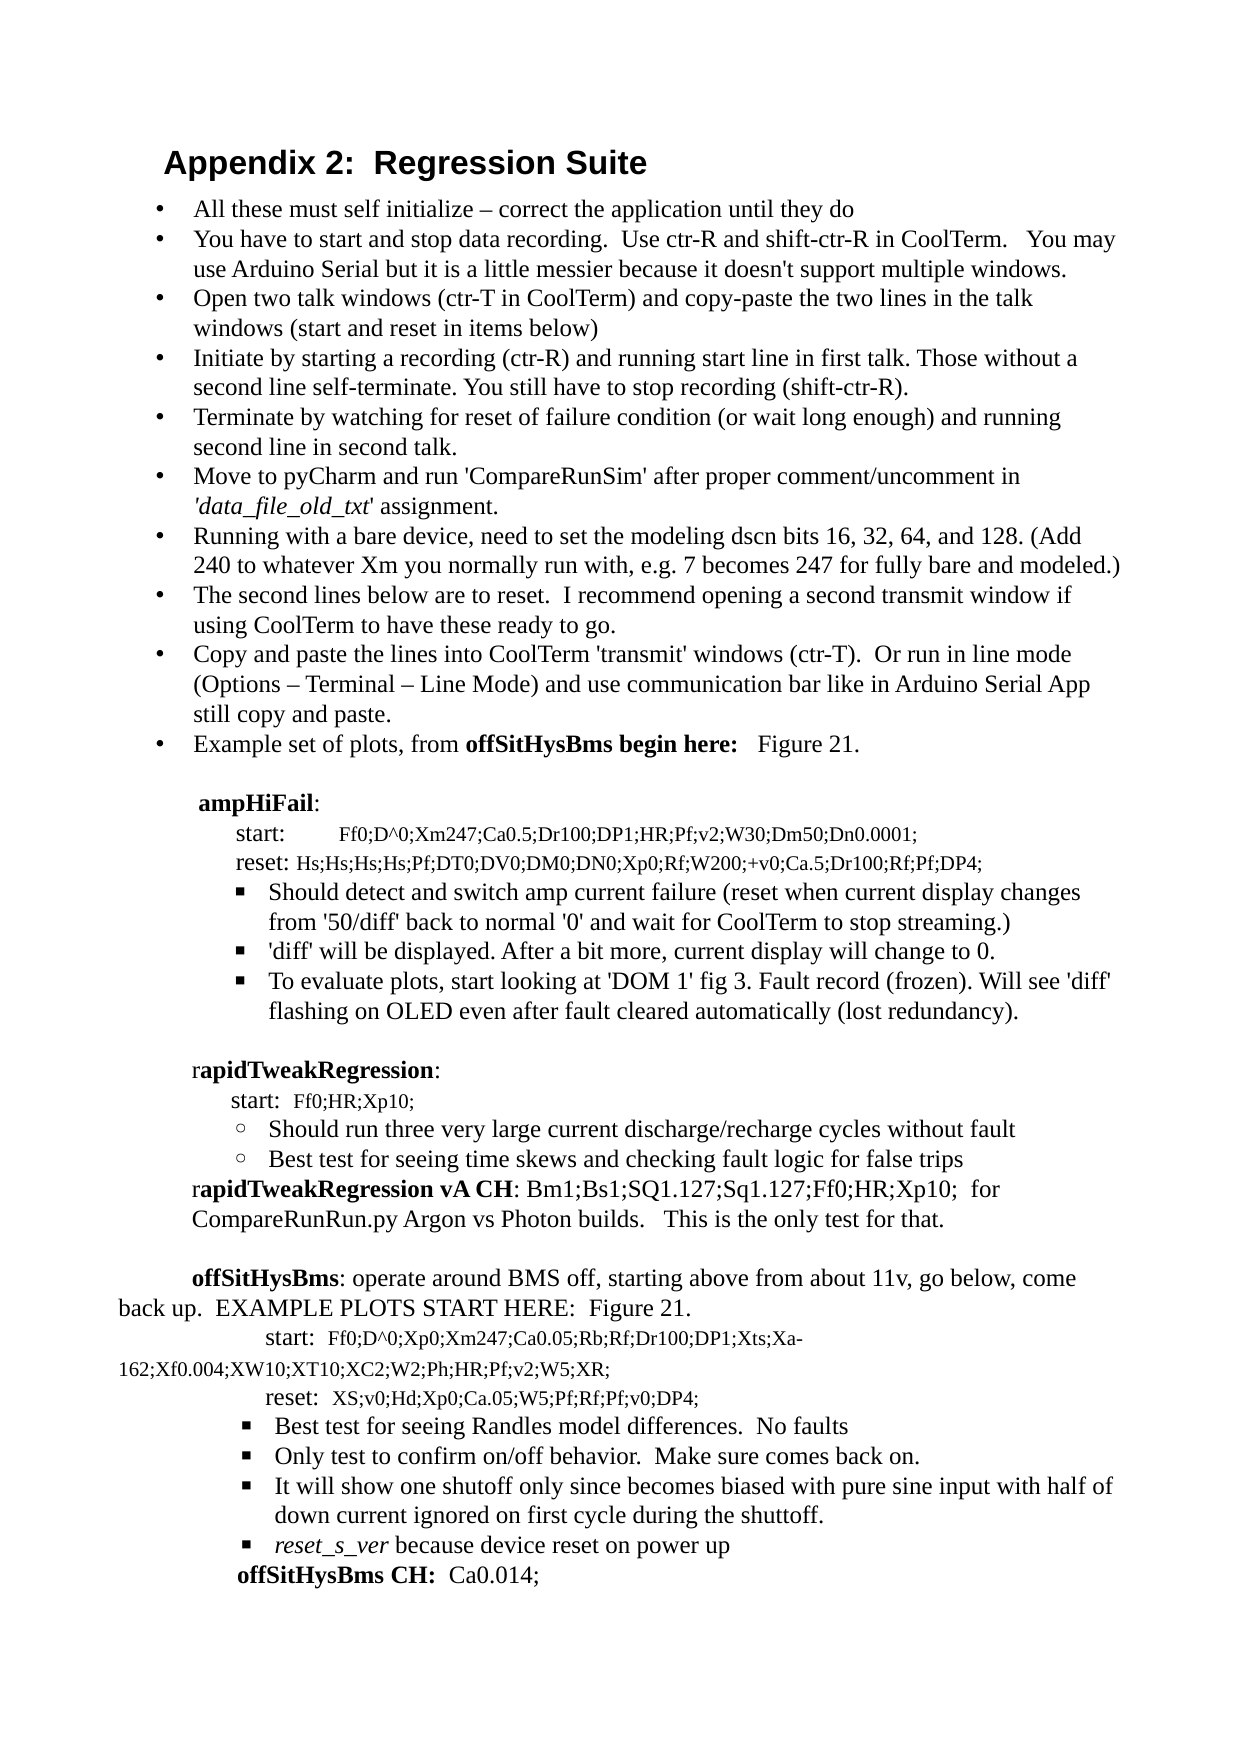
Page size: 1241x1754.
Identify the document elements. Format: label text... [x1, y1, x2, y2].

text rapidTweakRegression vA CH: Bm1;Bs1;SQ1.127;Sq1.127;Ff0;HR;Xp10; for CompareRunRun.py Argon vs Photon builds. This is the only test for that. [192, 1173, 1122, 1232]
list All these must self initialize – correct the application until they do [156, 194, 1122, 223]
list start: Ff0;D^0;Xm247;Ca0.5;Dr100;DP1;HR;Pf;v2;W30;Dm50;Dn0.0001; [198, 817, 1122, 846]
list reset: Hs;Hs;Hs;Hs;Pf;DT0;DV0;DM0;DN0;Xp0;Rf;W200;+v0;Ca.5;Dr100;Rf;Pf;DP4; [198, 846, 1122, 876]
list Terminate by watching for reset of failure condition (or wait long enough) and running second line in second talk. [156, 401, 1122, 461]
list You have to start and stop data recording. Use ctr-R and shift-ctr-R in CoolTerm. You may use Arduino Serial but it is a little messier because it doesn't support multiple windows. [156, 223, 1122, 282]
list Move to pyCharm and run 'CompareRunSim' after proper comment/uncomment in 'data_file_old_txt' assignment. [156, 461, 1122, 520]
list The second lines below are to reset. I recommend opening a second transmit window if using CoolTerm to have these ready to go. [156, 579, 1122, 639]
list It will show one shutoff only since becomes biased with pure sine input with half of down current ignored on first cycle during the shuttoff. [237, 1470, 1122, 1529]
list Best test for seeing Randles model differences. No faults [237, 1411, 1122, 1440]
list Should run three very large current discharge/recharge cycles without fault [231, 1114, 1122, 1143]
list To evaluate plots, start looking at 'DOM 1' fig 3. Fault record (frozen). Will see 'diff' flashing on OLED even after fault cleared automatically (lost redundancy). [231, 965, 1122, 1024]
list Example set of plots, from offSitHysBms begin here: Figure 21. [156, 728, 1122, 757]
list Should detect and switch amp current failure (reset when current display changes from '50/diff' back to normal '0' and wait for CoolTerm to stop streaming.) [231, 876, 1122, 936]
text reset: XS;v0;Hd;Xp0;Ca.05;W5;Pf;Rf;Pf;v0;DP4; [118, 1381, 1122, 1411]
list Only test to confirm on/off behavior. Make sure comes back on. [237, 1440, 1122, 1470]
list Best test for seeing time skews and checking fault logic for false trips [231, 1143, 1122, 1173]
list 'diff' will be displayed. After a bit more, current display will change to 0. [231, 936, 1122, 965]
list Initiate by starting a recording (ctr-R) and running start line in first talk. Those without a second line self-terminate. You still have to stop recording (shift-ctr-R). [156, 342, 1122, 401]
list start: Ff0;HR;Xp10; [193, 1084, 1122, 1114]
list Copy and paste the lines into CoolTerm 'transmit' windows (ctr-T). Or run in line mode (Options – Terminal – Line Mode) and use communication bar like in Arduino Serial App still copy and paste. [156, 639, 1122, 728]
list Open two talk windows (ctr-T in CoolTerm) and copy-paste the two lines in the talk windows (start and reset in items below) [156, 282, 1122, 342]
text start: Ff0;D^0;Xp0;Xm247;Ca0.05;Rb;Rf;Dr100;DP1;Xts;Xa-162;Xf0.004;XW10;XT10;XC2;W2;Ph;HR;Pf;v2;W5;XR; [118, 1321, 1122, 1381]
list ampHiFail: [161, 787, 1122, 817]
text rapidTweakRegression: [192, 1054, 1122, 1084]
list Running with a bare device, need to set the modeling dscn bits 16, 32, 64, and 128. (Add 240 to whatever Xm you normally run with, e.g. 7 becomes 247 for fully bare and modeled.) [156, 520, 1122, 579]
list offSitHysBms CH: Ca0.014; [199, 1559, 1122, 1589]
text offSitHysBms: operate around BMS off, starting above from about 11v, go below, come back up. EXAMPLE PLOTS START HERE: Figure 21. [118, 1262, 1122, 1321]
list reset_s_ver because device reset on power up [237, 1529, 1122, 1559]
subtitle Appendix 2: Regression Suite [118, 143, 1122, 182]
